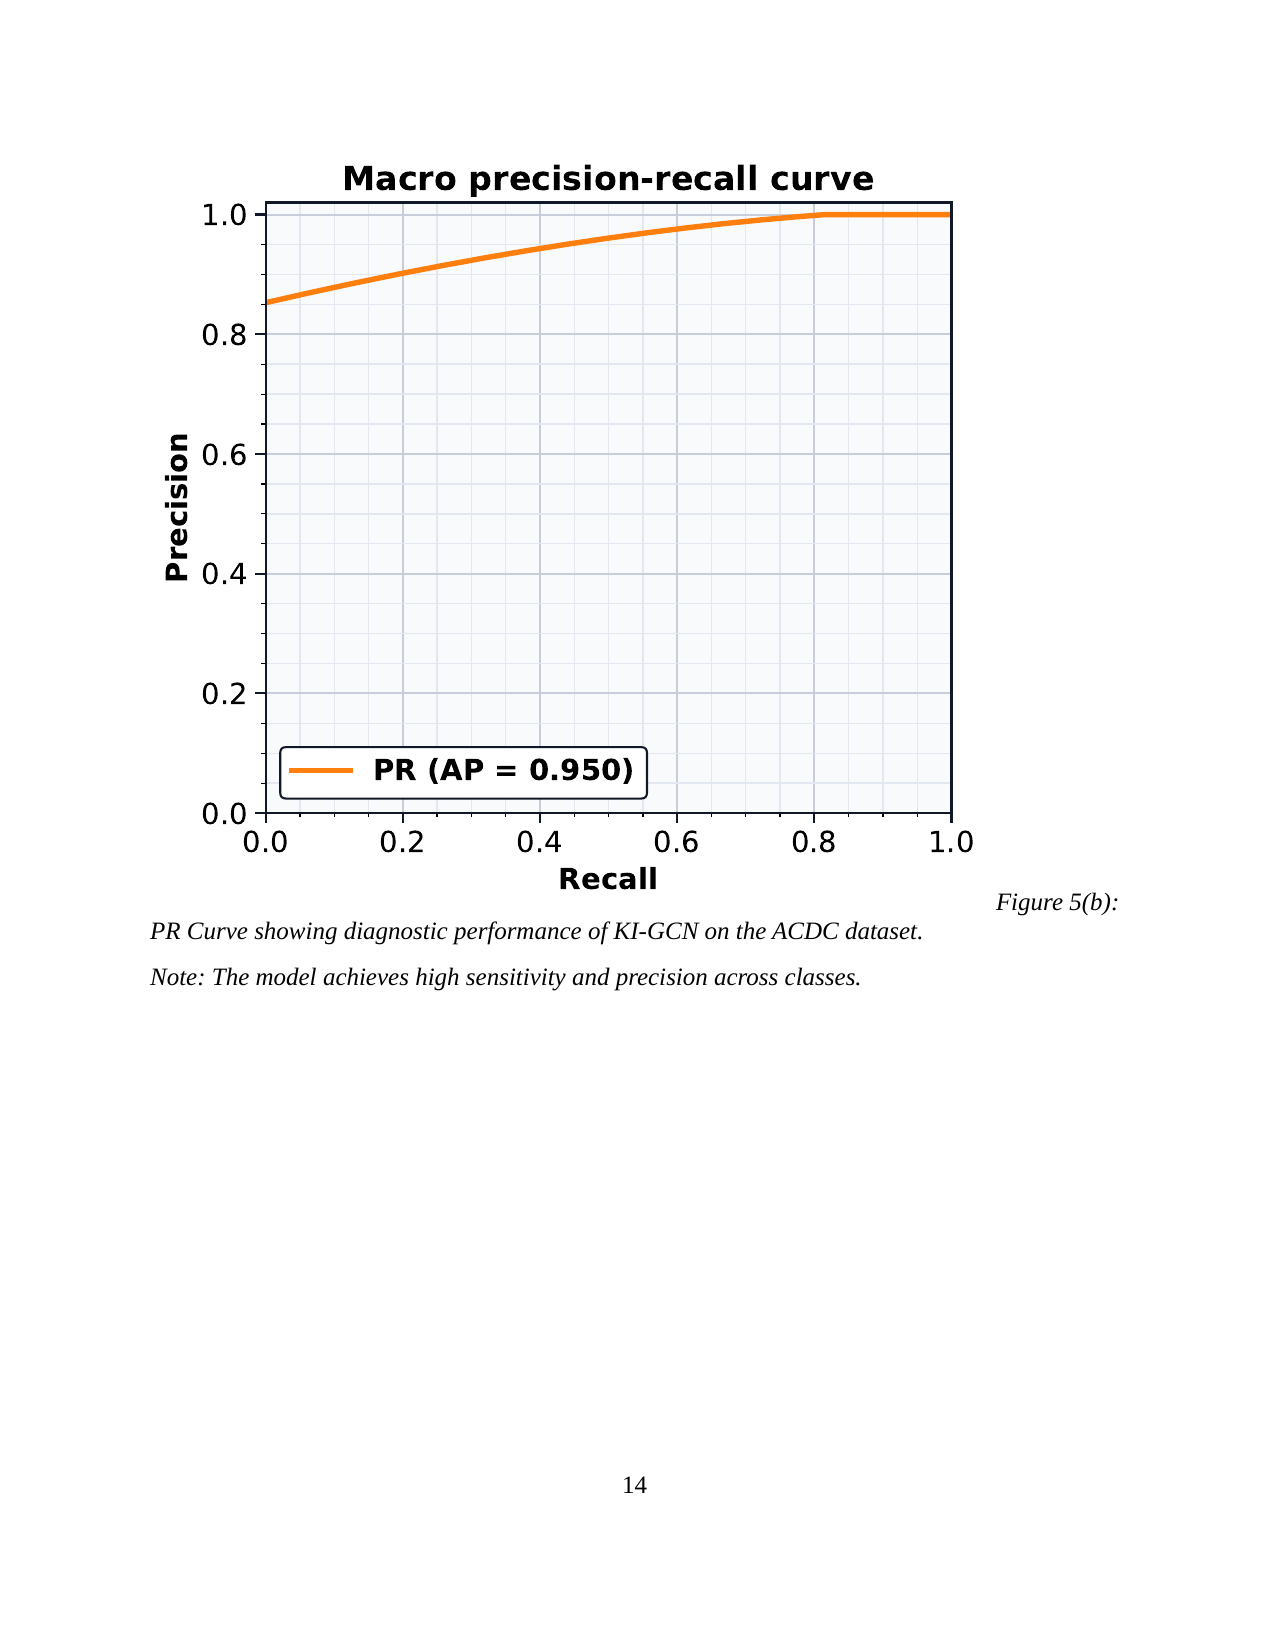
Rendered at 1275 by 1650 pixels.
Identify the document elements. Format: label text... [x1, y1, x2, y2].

text Note: The model achieves high sensitivity and precision across classes. [150, 962, 1125, 991]
text Figure 5(b): PR Curve showing diagnostic performance of KI-GCN on the ACDC dataset. [150, 150, 1125, 944]
